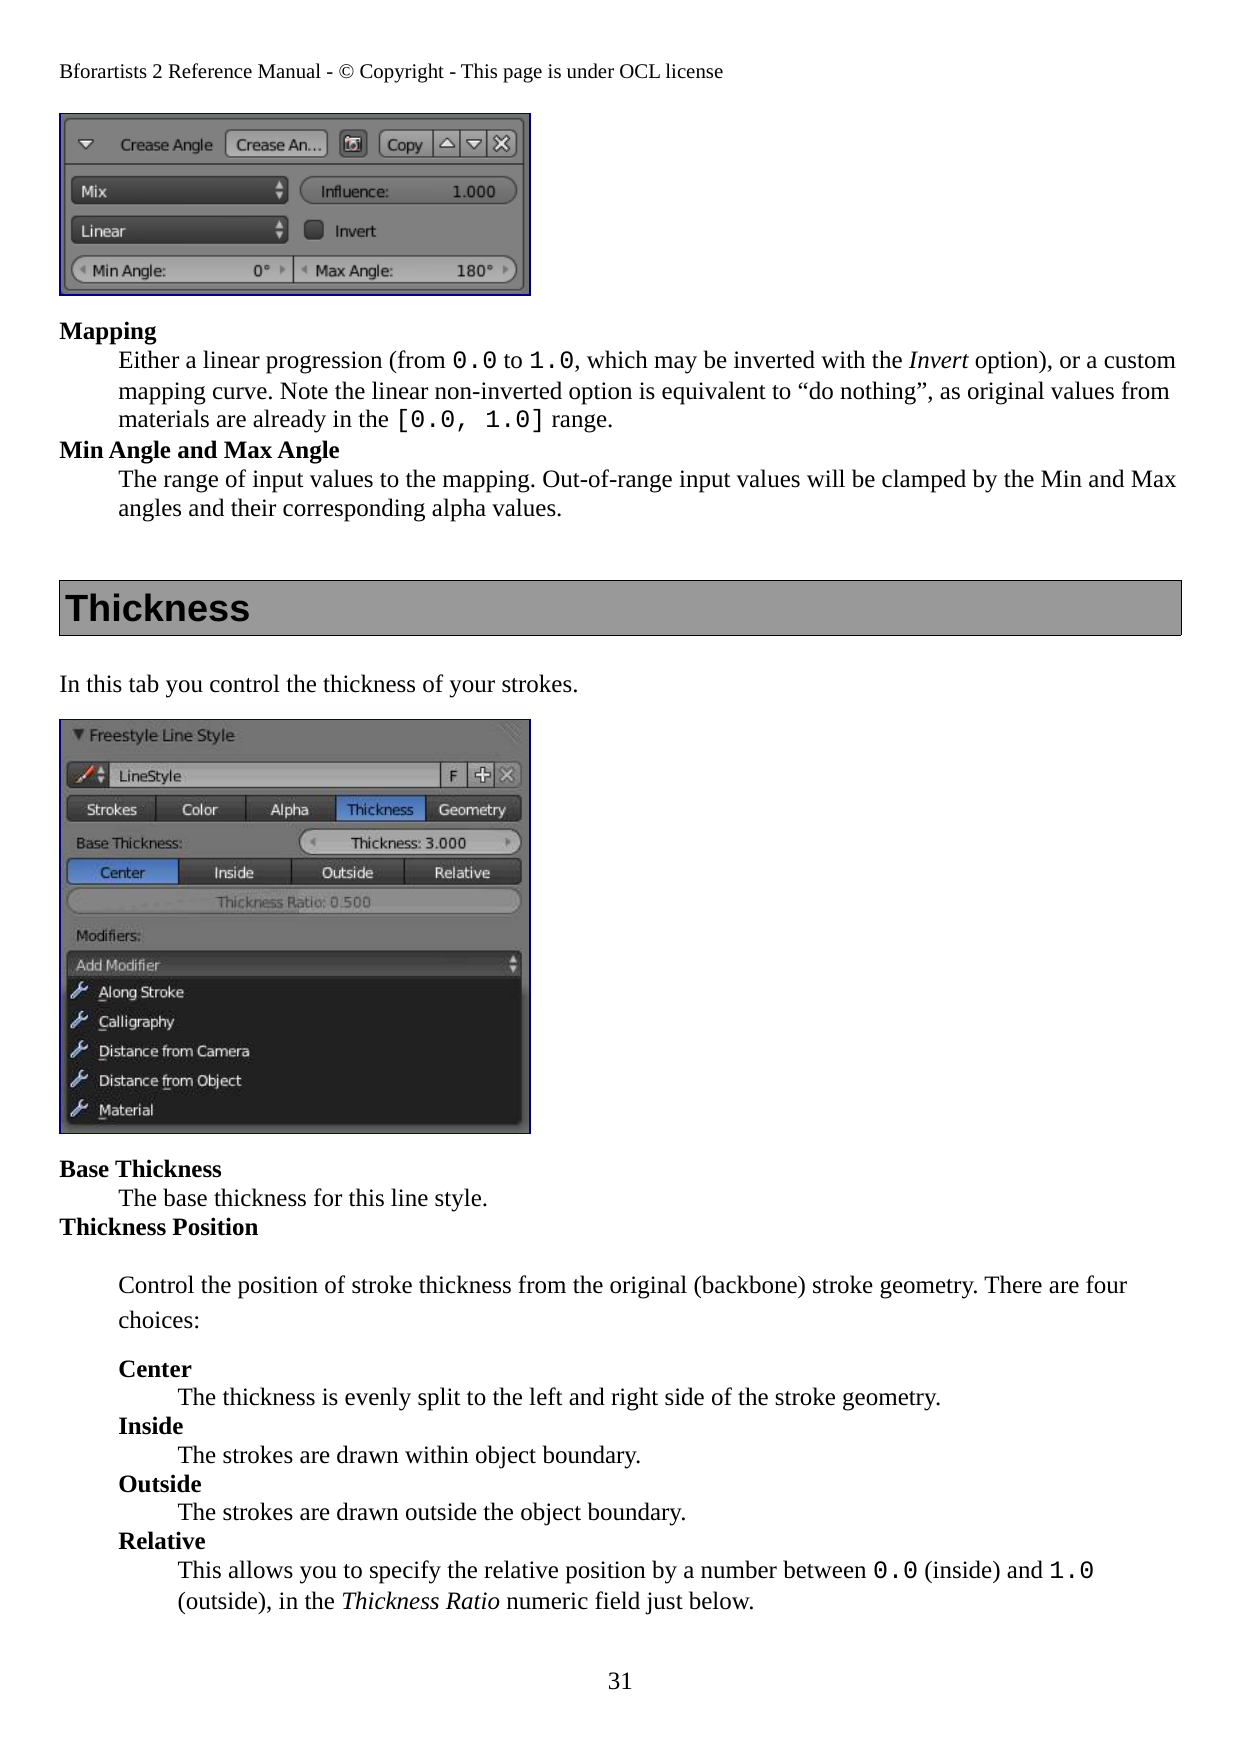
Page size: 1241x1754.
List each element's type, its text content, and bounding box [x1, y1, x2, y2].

subtitle Relative [118, 1526, 1181, 1555]
list The range of input values to the mapping. Out-of-range input values will be clamped by the Min and Max angles and their corresponding alpha values. [118, 464, 1181, 522]
subtitle Mapping [59, 316, 1181, 345]
list The base thickness for this line style. [118, 1183, 1181, 1212]
list Either a linear progression (from 0.0 to 1.0, which may be inverted with the Invert option), or a custom mapping curve. Note the linear non-inverted option is equivalent to “do nothing”, as original values from materials are already in the [0.0, 1.0] range. [118, 345, 1181, 435]
subtitle Outside [118, 1469, 1181, 1497]
text In this tab you control the thickness of your strokes. [59, 669, 1181, 698]
list The strokes are drawn outside the object boundary. [177, 1497, 1181, 1526]
subtitle Base Thickness [59, 1154, 1181, 1183]
subtitle Center [118, 1354, 1181, 1382]
subtitle Inside [118, 1411, 1181, 1440]
picture [61, 114, 529, 294]
subtitle Min Angle and Max Angle [59, 435, 1181, 464]
list The thickness is evenly split to the left and right side of the stroke geometry. [177, 1382, 1181, 1411]
list This allows you to specify the relative position by a number between 0.0 (inside) and 1.0 (outside), in the Thickness Ratio numeric field just below. [177, 1555, 1181, 1614]
picture [61, 720, 529, 1133]
list The strokes are drawn within object boundary. [177, 1440, 1181, 1469]
subtitle Thickness Position [59, 1212, 1181, 1241]
table_header Thickness [60, 581, 1181, 635]
text Control the position of stroke thickness from the original (backbone) stroke geometry. There are four choices: [118, 1270, 1181, 1333]
